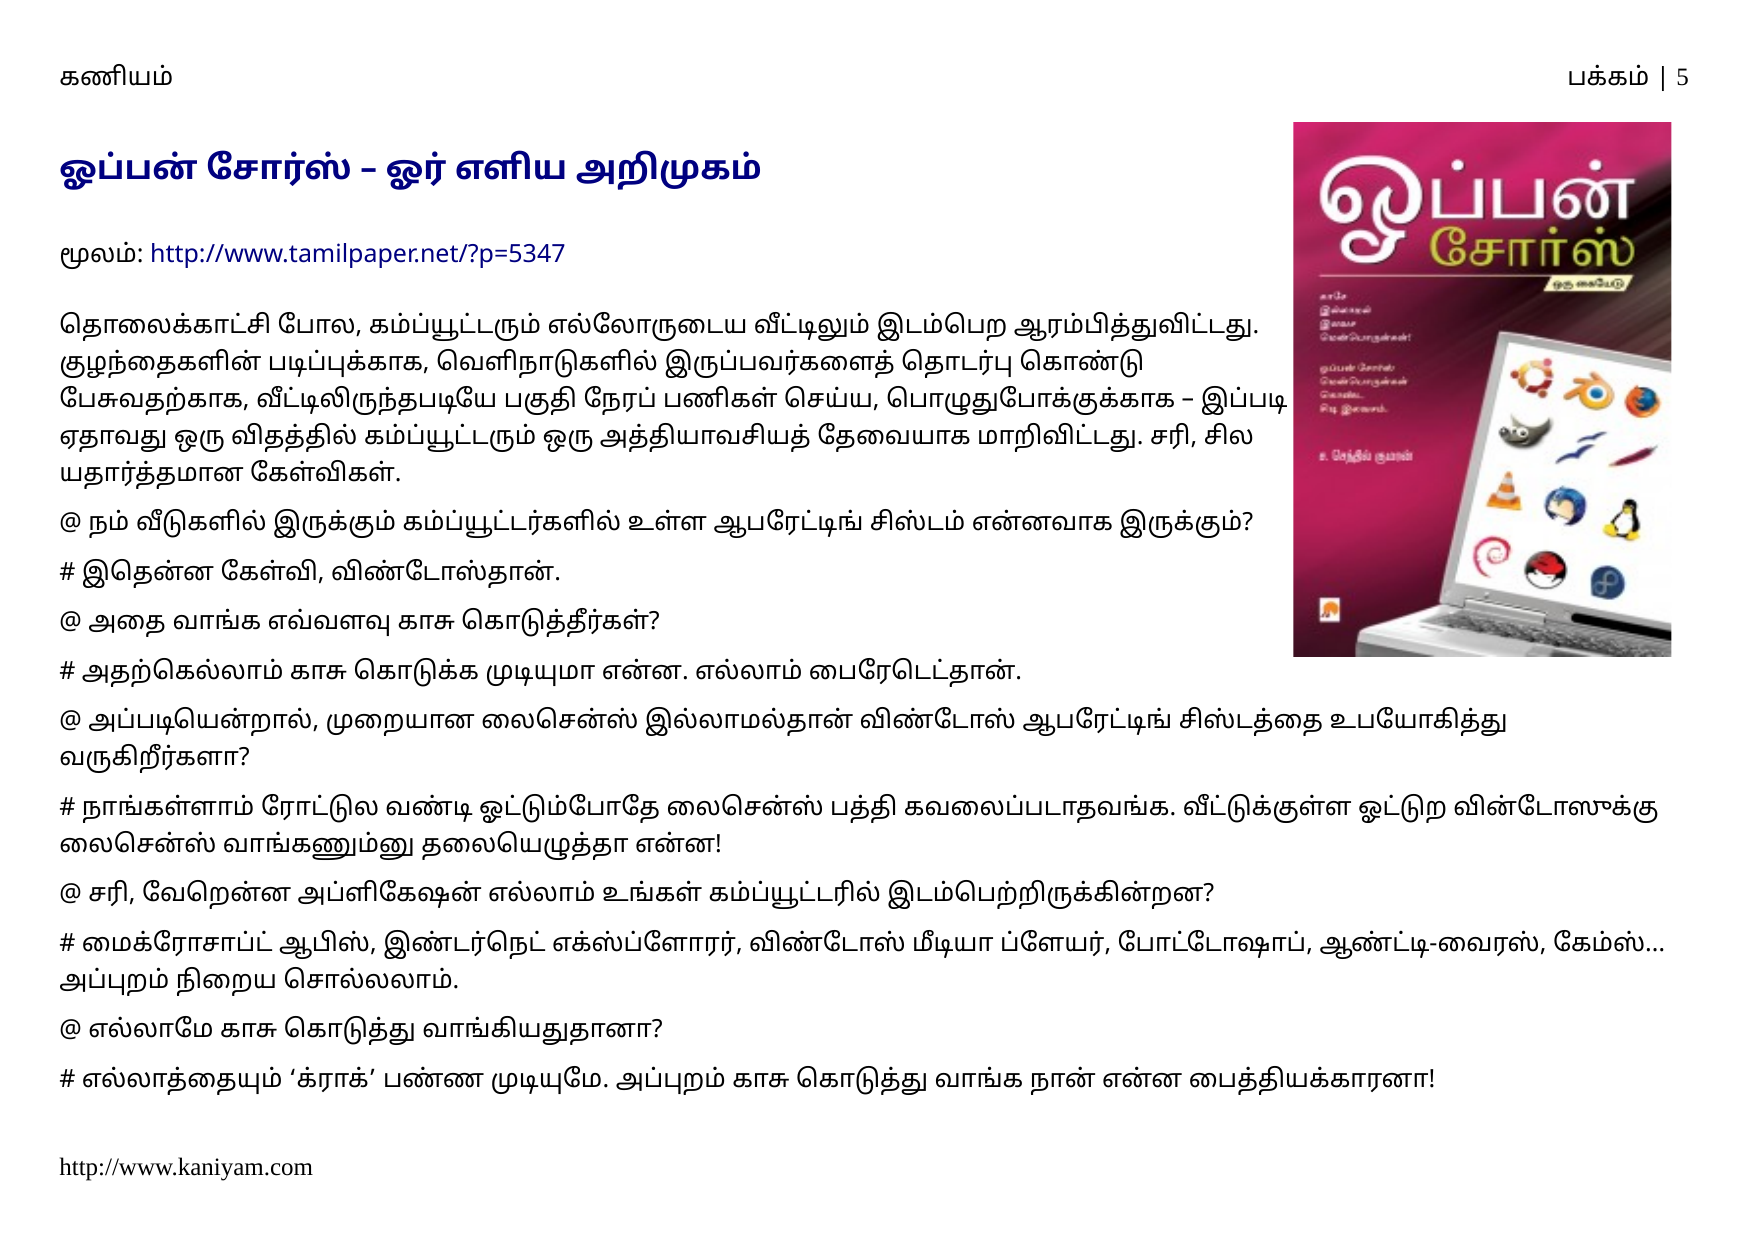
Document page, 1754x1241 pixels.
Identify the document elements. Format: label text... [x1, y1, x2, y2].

text @ எல்லாமே காசு கொடுத்து வாங்கியதுதானா? [59, 1011, 1695, 1048]
text @ நம் வீடுகளில் இருக்கும் கம்ப்யூட்டர்களில் உள்ள ஆபரேட்டிங் சிஸ்டம் என்னவாக இருக்கும்? [59, 504, 1293, 541]
text # நாங்கள்ளாம் ரோட்டுல வண்டி ஓட்டும்போதே லைசென்ஸ் பத்தி கவலைப்படாதவங்க. வீட்டுக்குள்ள ஓட்டுற வின்டோஸுக்கு லைசென்ஸ் வாங்கணும்னு தலையெழுத்தா என்ன! [59, 788, 1695, 862]
text [1672, 553, 1695, 590]
text [1672, 603, 1695, 640]
text தொலைக்காட்சி போல, கம்ப்யூட்டரும் எல்லோருடைய வீட்டிலும் இடம்பெற ஆரம்பித்துவிட்டது. குழந்தைகளின் படிப்புக்காக, வெளிநாடுகளில் இருப்பவர்களைத் தொடர்பு கொண்டு பேசுவதற்காக, வீட்டிலிருந்தபடியே பகுதி நேரப் பணிகள் செய்ய, பொழுதுபோக்குக்காக – இப்படி ஏதாவது ஒரு விதத்தில் கம்ப்யூட்டரும் ஒரு அத்தியாவசியத் தேவையாக மாறிவிட்டது. சரி, சில யதார்த்தமான கேள்விகள். [59, 307, 1293, 491]
subtitle ஓப்பன் சோர்ஸ் – ஓர் எளிய அறிமுகம் [59, 143, 1293, 189]
text # அதற்கெல்லாம் காசு கொடுக்க முடியுமா என்ன. எல்லாம் பைரேடெட்தான். [59, 652, 1695, 689]
text [1672, 236, 1695, 272]
picture [1293, 122, 1672, 657]
text @ சரி, வேறென்ன அப்ளிகேஷன் எல்லாம் உங்கள் கம்ப்யூட்டரில் இடம்பெற்றிருக்கின்றன? [59, 875, 1695, 912]
text @ அதை வாங்க எவ்வளவு காசு கொடுத்தீர்கள்? [59, 603, 1293, 640]
subtitle [1672, 143, 1695, 189]
text # இதென்ன கேள்வி, விண்டோஸ்தான். [59, 553, 1293, 590]
text # எல்லாத்தையும் ‘க்ராக்’ பண்ண முடியுமே. அப்புறம் காசு கொடுத்து வாங்க நான் என்ன பைத்தியக்காரனா! [59, 1060, 1695, 1097]
text @ அப்படியென்றால், முறையான லைசென்ஸ் இல்லாமல்தான் விண்டோஸ் ஆபரேட்டிங் சிஸ்டத்தை உபயோகித்து வருகிறீர்களா? [59, 702, 1695, 776]
text மூலம்: http://www.tamilpaper.net/?p=5347 [59, 236, 1293, 272]
text # மைக்ரோசாப்ட் ஆபிஸ், இண்டர்நெட் எக்ஸ்ப்ளோரர், விண்டோஸ் மீடியா ப்ளேயர், போட்டோஷாப், ஆண்ட்டி-வைரஸ், கேம்ஸ்… அப்புறம் நிறைய சொல்லலாம். [59, 924, 1695, 998]
